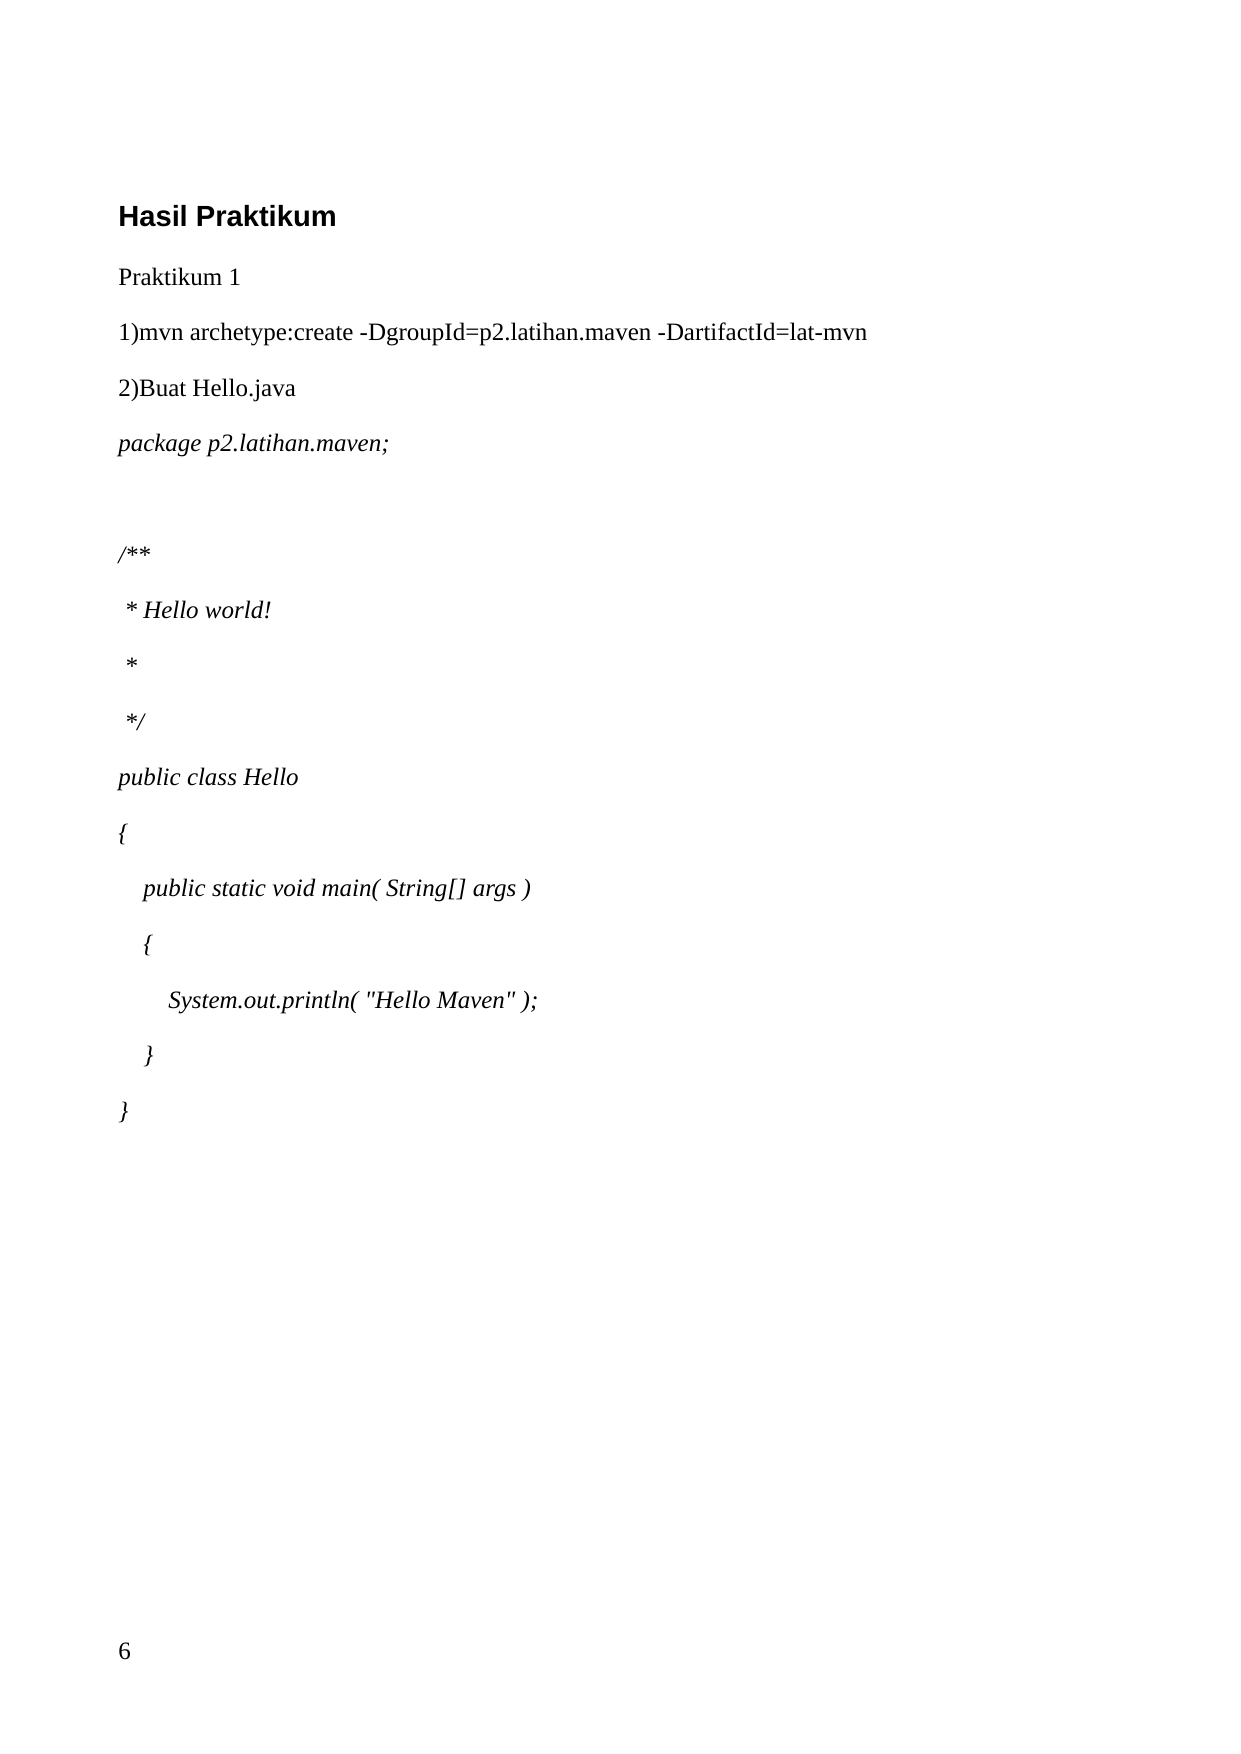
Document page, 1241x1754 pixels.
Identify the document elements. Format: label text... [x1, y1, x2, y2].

subtitle Hasil Praktikum [118, 199, 1122, 232]
text { [118, 818, 1122, 847]
text } [118, 1040, 1122, 1069]
text } [118, 1096, 1122, 1125]
text * Hello world! [118, 595, 1122, 624]
text { [118, 929, 1122, 958]
text public class Hello [118, 762, 1122, 791]
text System.out.println( "Hello Maven" ); [118, 985, 1122, 1013]
text */ [118, 707, 1122, 735]
text Praktikum 1 [118, 262, 1122, 290]
text package p2.latihan.maven; [118, 428, 1122, 457]
list mvn archetype:create -DgroupId=p2.latihan.maven -DartifactId=lat-mvn [118, 317, 1122, 346]
text * [118, 651, 1122, 680]
text public static void main( String[] args ) [118, 873, 1122, 902]
text /** [118, 540, 1122, 568]
list Buat Hello.java [118, 373, 1122, 402]
